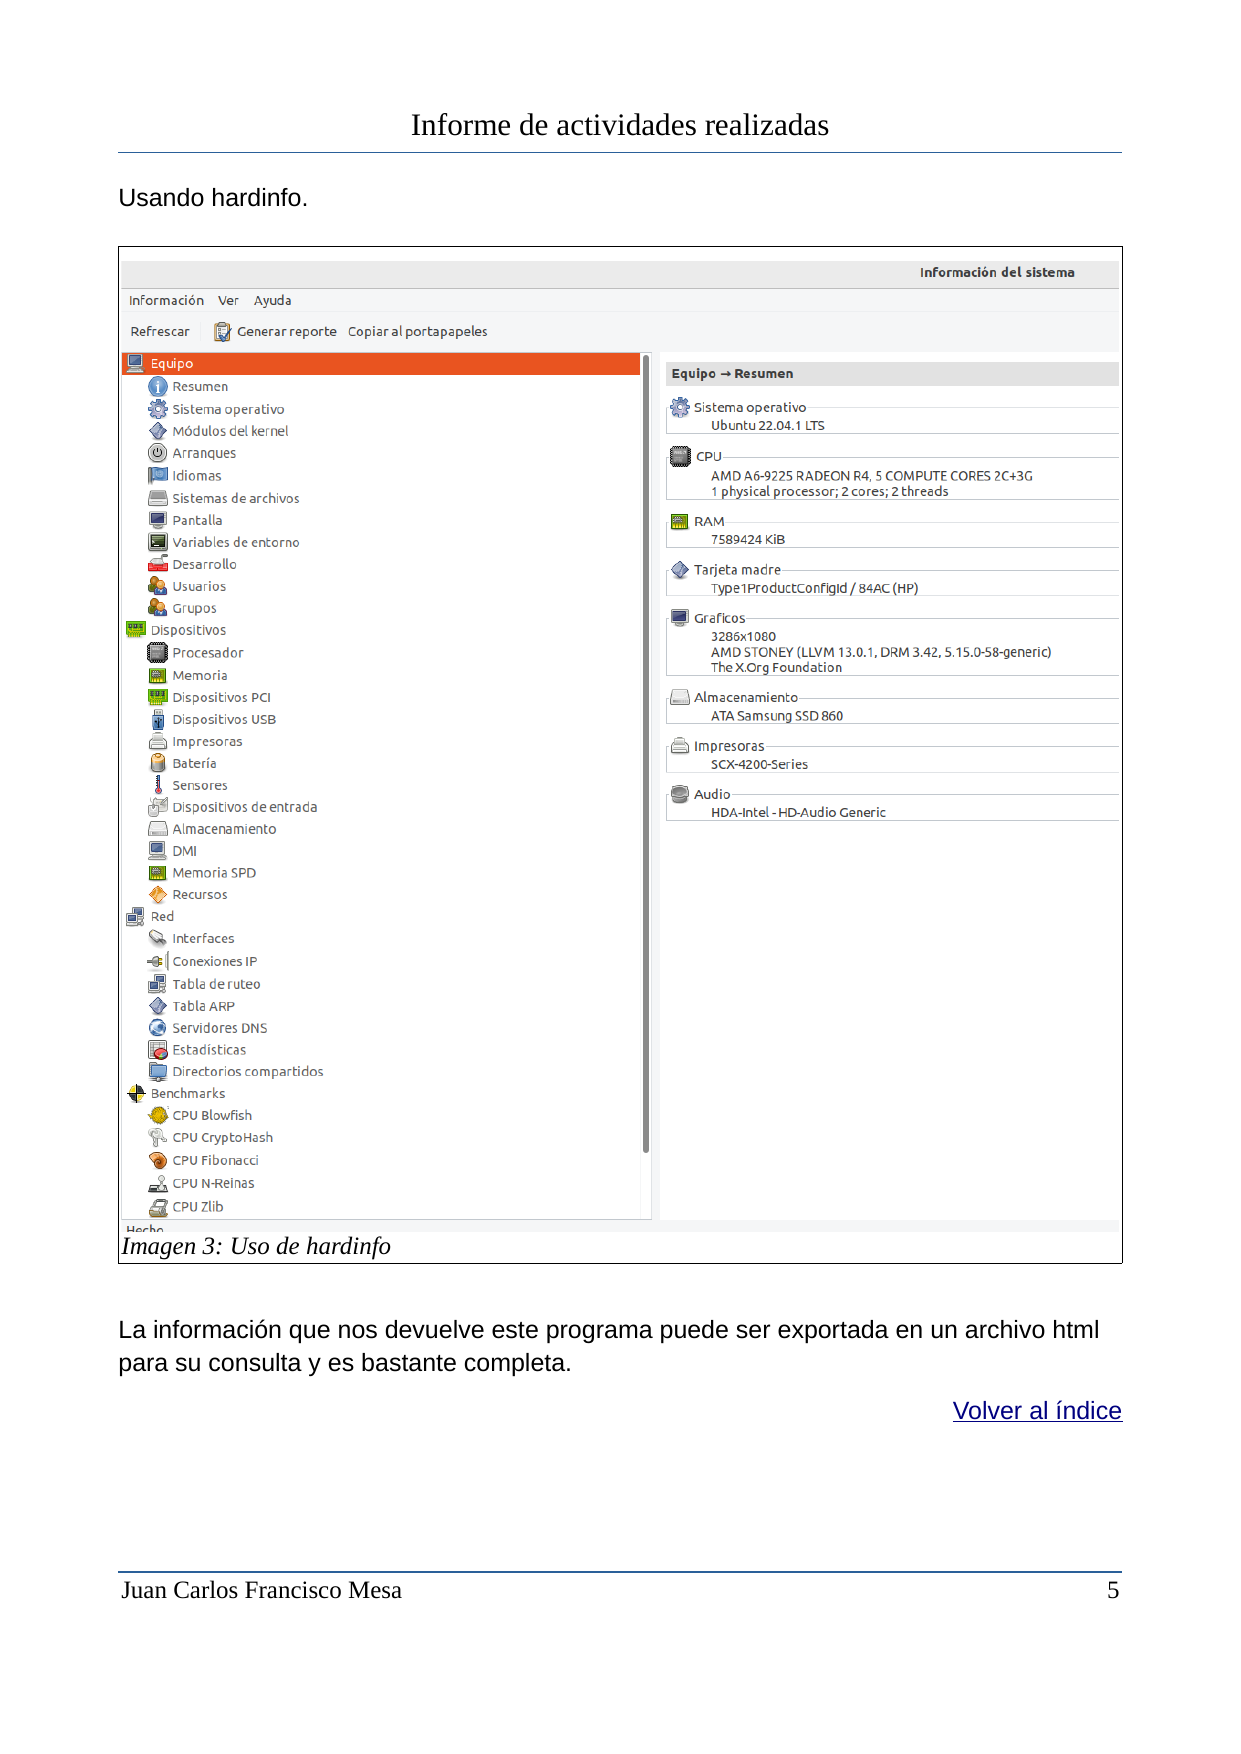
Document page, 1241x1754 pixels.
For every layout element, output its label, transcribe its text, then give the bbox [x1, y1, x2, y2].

text Volver al índice [118, 1396, 1122, 1424]
text La información que nos devuelve este programa puede ser exportada en un archivo html para su consulta y es bastante completa. [118, 1315, 1122, 1377]
text Imagen 3: Uso de hardinfo [121, 1232, 1119, 1260]
text Usando hardinfo. [118, 183, 1122, 212]
picture [121, 261, 1119, 1232]
